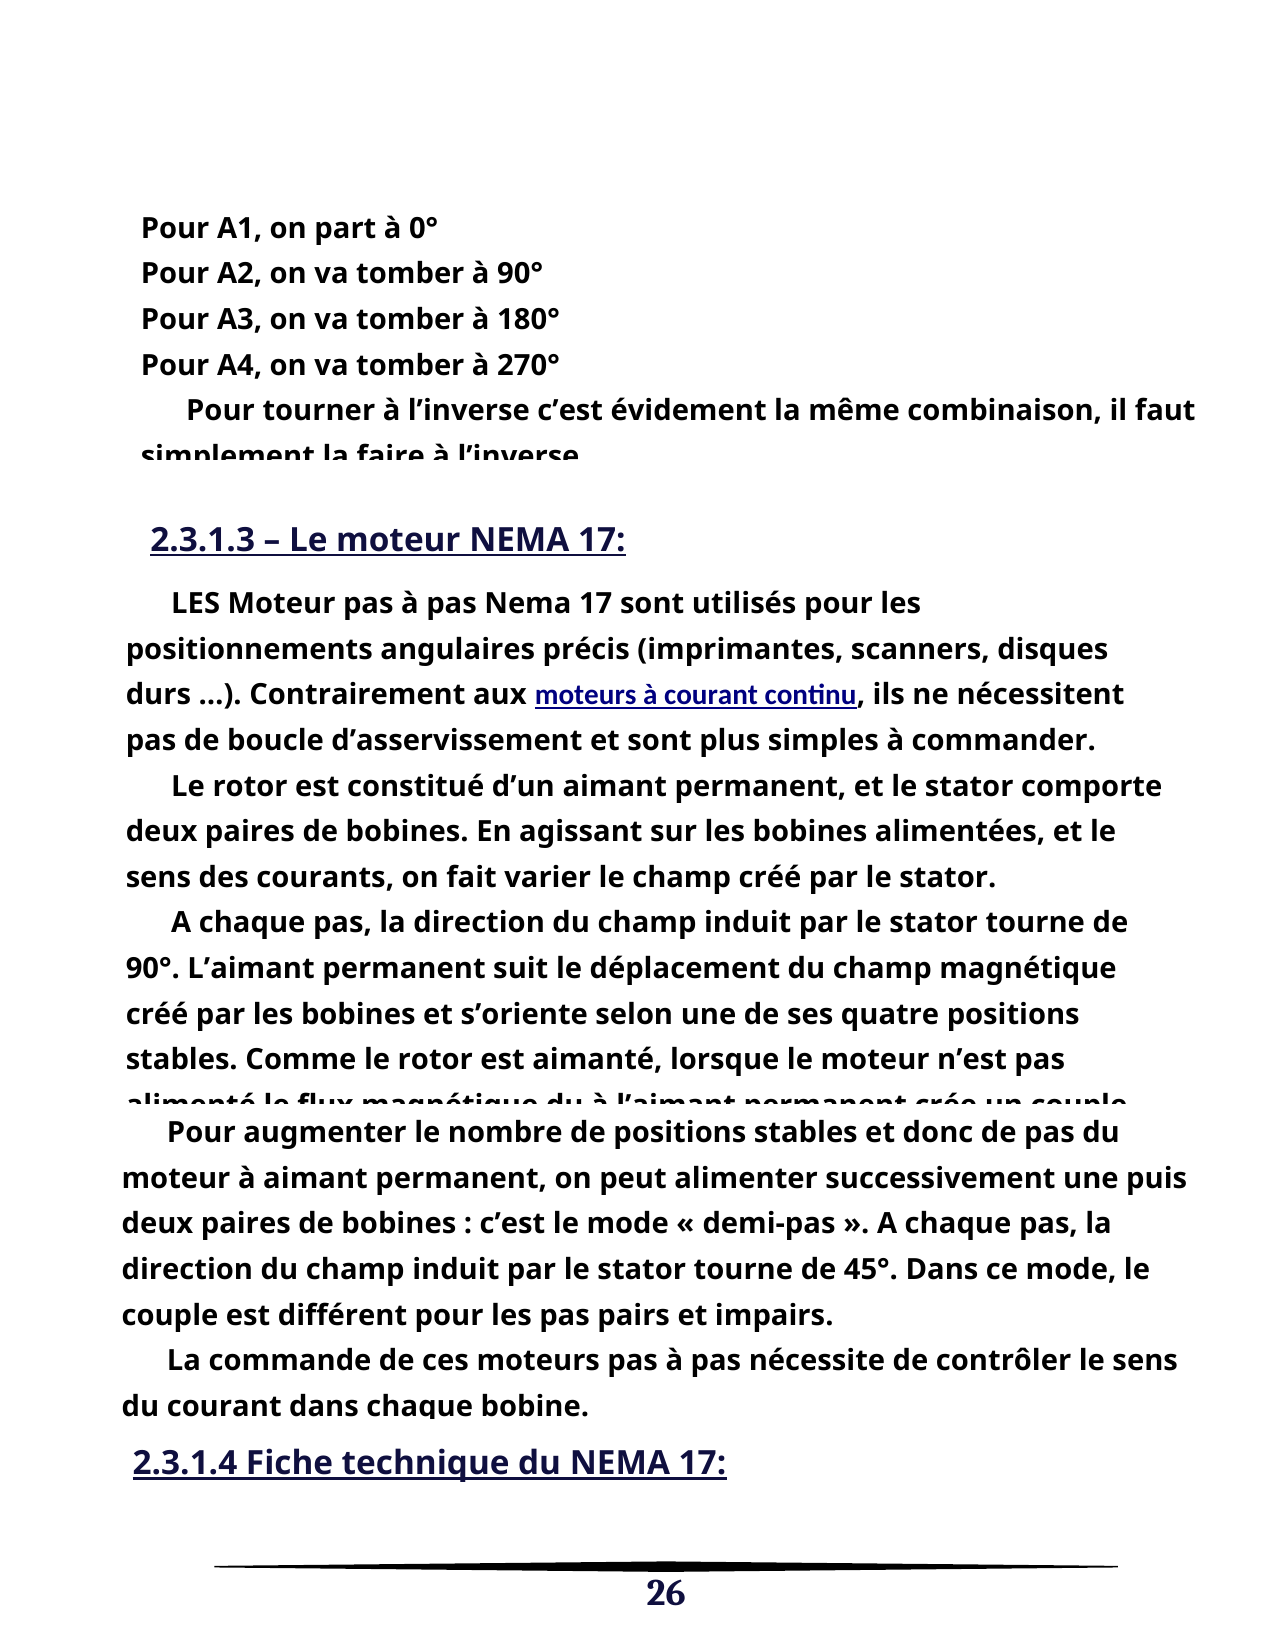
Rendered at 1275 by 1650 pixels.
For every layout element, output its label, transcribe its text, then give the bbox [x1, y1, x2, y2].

text Pour tourner à l’inverse c’est évidement la même combinaison, il faut simplement la faire à l’inverse. [141, 390, 1231, 459]
text Pour A1, on part à 0° [141, 207, 1231, 247]
text LES Moteur pas à pas Nema 17 sont utilisés pour les positionnements angulaires précis (imprimantes, scanners, disques durs …). Contrairement aux moteurs à courant continu, ils ne nécessitent pas de boucle d’asservissement et sont plus simples à commander. [126, 582, 1174, 759]
text Pour A4, on va tomber à 270° [141, 344, 1231, 384]
text 2.3.1.3 – Le moteur NEMA 17: [150, 516, 672, 561]
text 2.3.1.4 Fiche technique du NEMA 17: [132, 1439, 760, 1484]
text La commande de ces moteurs pas à pas nécessite de contrôler le sens du courant dans chaque bobine. [121, 1339, 1217, 1419]
text Pour augmenter le nombre de positions stables et donc de pas du moteur à aimant permanent, on peut alimenter successivement une puis deux paires de bobines : c’est le mode « demi-pas ». A chaque pas, la direction du champ induit par le stator tourne de 45°. Dans ce mode, le couple est différent pour les pas pairs et impairs. [121, 1111, 1217, 1333]
text Le rotor est constitué d’un aimant permanent, et le stator comporte deux paires de bobines. En agissant sur les bobines alimentées, et le sens des courants, on fait varier le champ créé par le stator. [126, 765, 1174, 896]
text Pour A2, on va tomber à 90° [141, 253, 1231, 292]
text Pour A3, on va tomber à 180° [141, 298, 1231, 338]
text A chaque pas, la direction du champ induit par le stator tourne de 90°. L’aimant permanent suit le déplacement du champ magnétique créé par les bobines et s’oriente selon une de ses quatre positions stables. Comme le rotor est aimanté, lorsque le moteur n’est pas alimenté le flux magnétique du à l’aimant permanent crée un couple résiduel en se plaçant dans l’axe de l’une des bobines. [126, 902, 1174, 1104]
